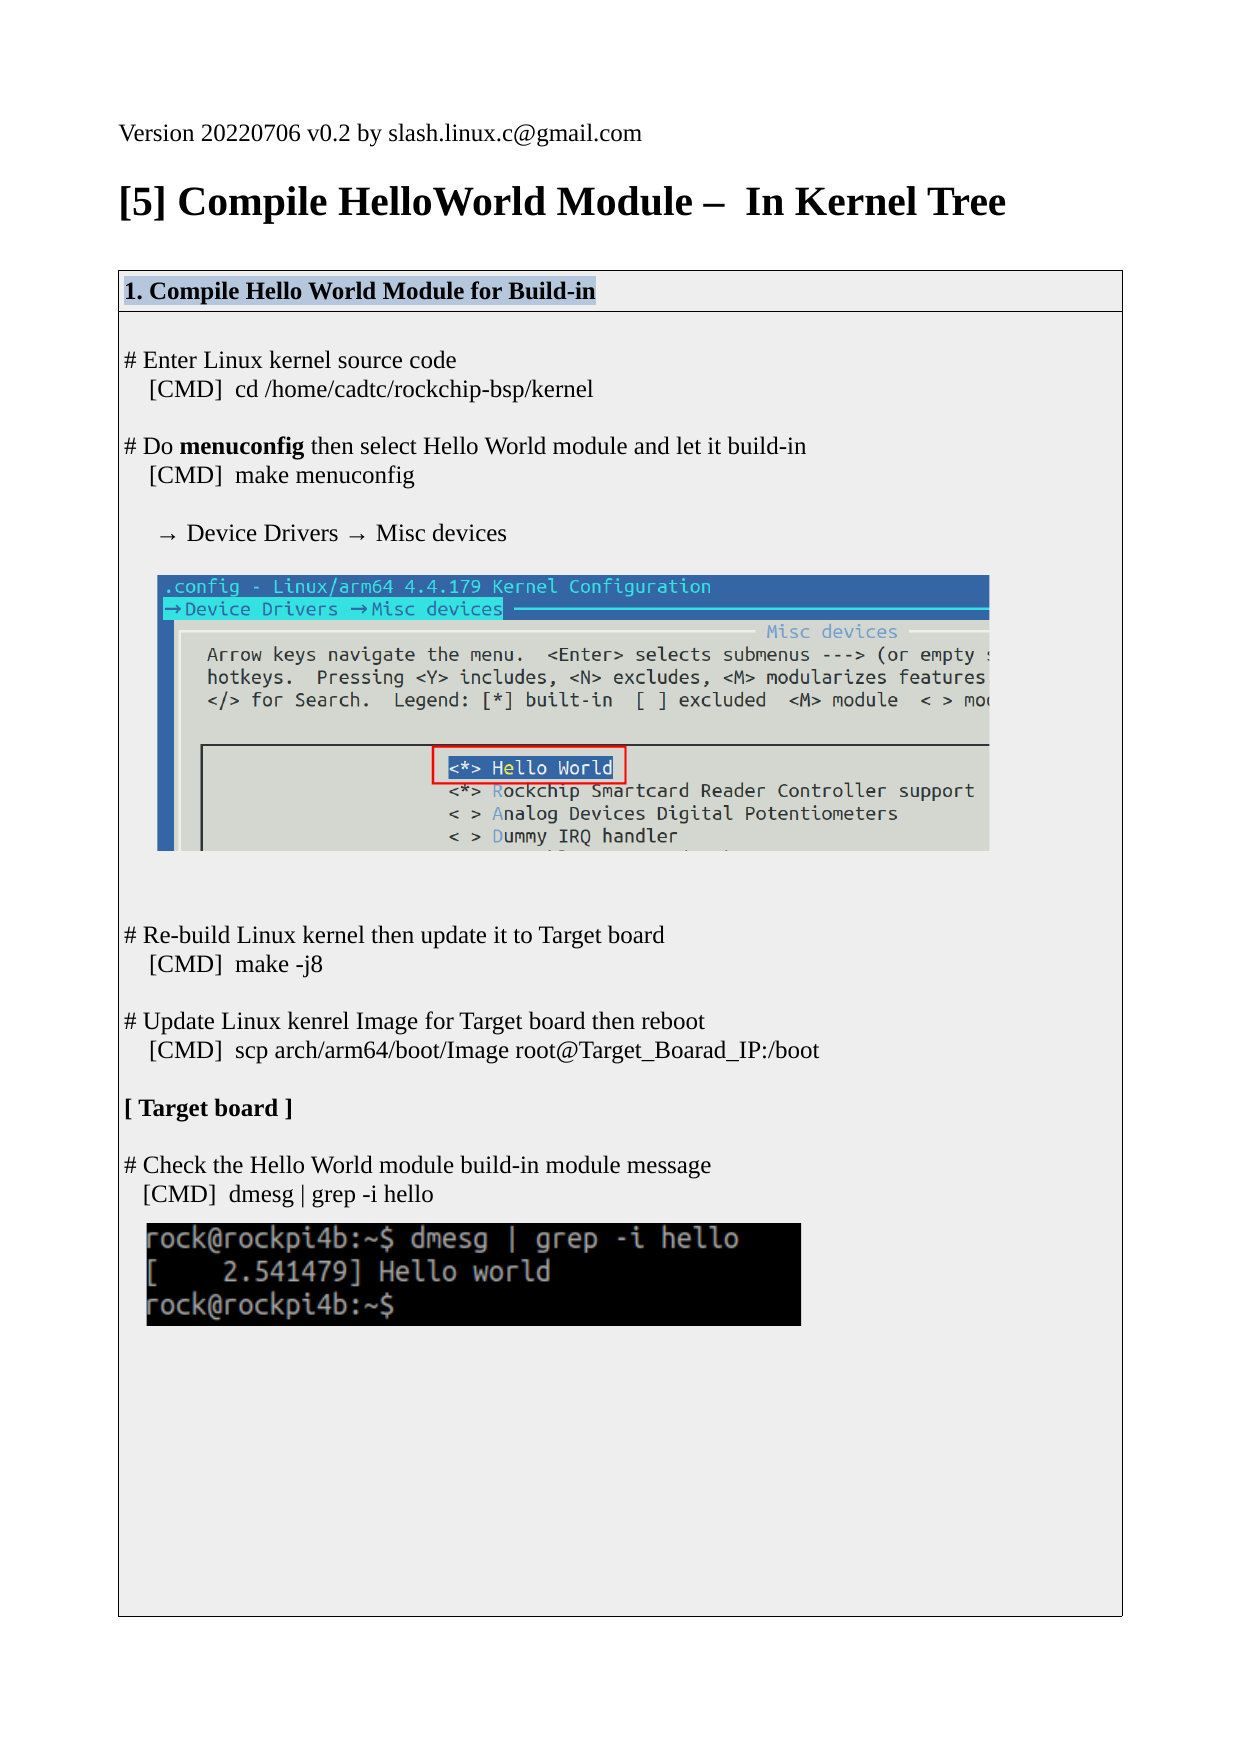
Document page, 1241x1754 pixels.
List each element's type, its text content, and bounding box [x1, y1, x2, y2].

subtitle [5] Compile HelloWorld Module – In Kernel Tree [118, 176, 1122, 258]
table_cell # Enter Linux kernel source code [CMD] cd /home/cadtc/rockchip-bsp/kernel # Do menuconfig then select Hello World module and let it build-in [CMD] make menuconfig → Device Drivers → Misc devices # Re-build Linux kernel then update it to Target board [CMD] make -j8 # Update Linux kenrel Image for Target board then reboot [CMD] scp arch/arm64/boot/Image root@Target_Boarad_IP:/boot [ Target board ] # Check the Hello World module build-in module message [CMD] dmesg | grep -i hello [119, 312, 1122, 1616]
picture [146, 1223, 802, 1326]
table_header 1. Compile Hello World Module for Build-in [119, 271, 1122, 311]
picture [157, 575, 990, 851]
